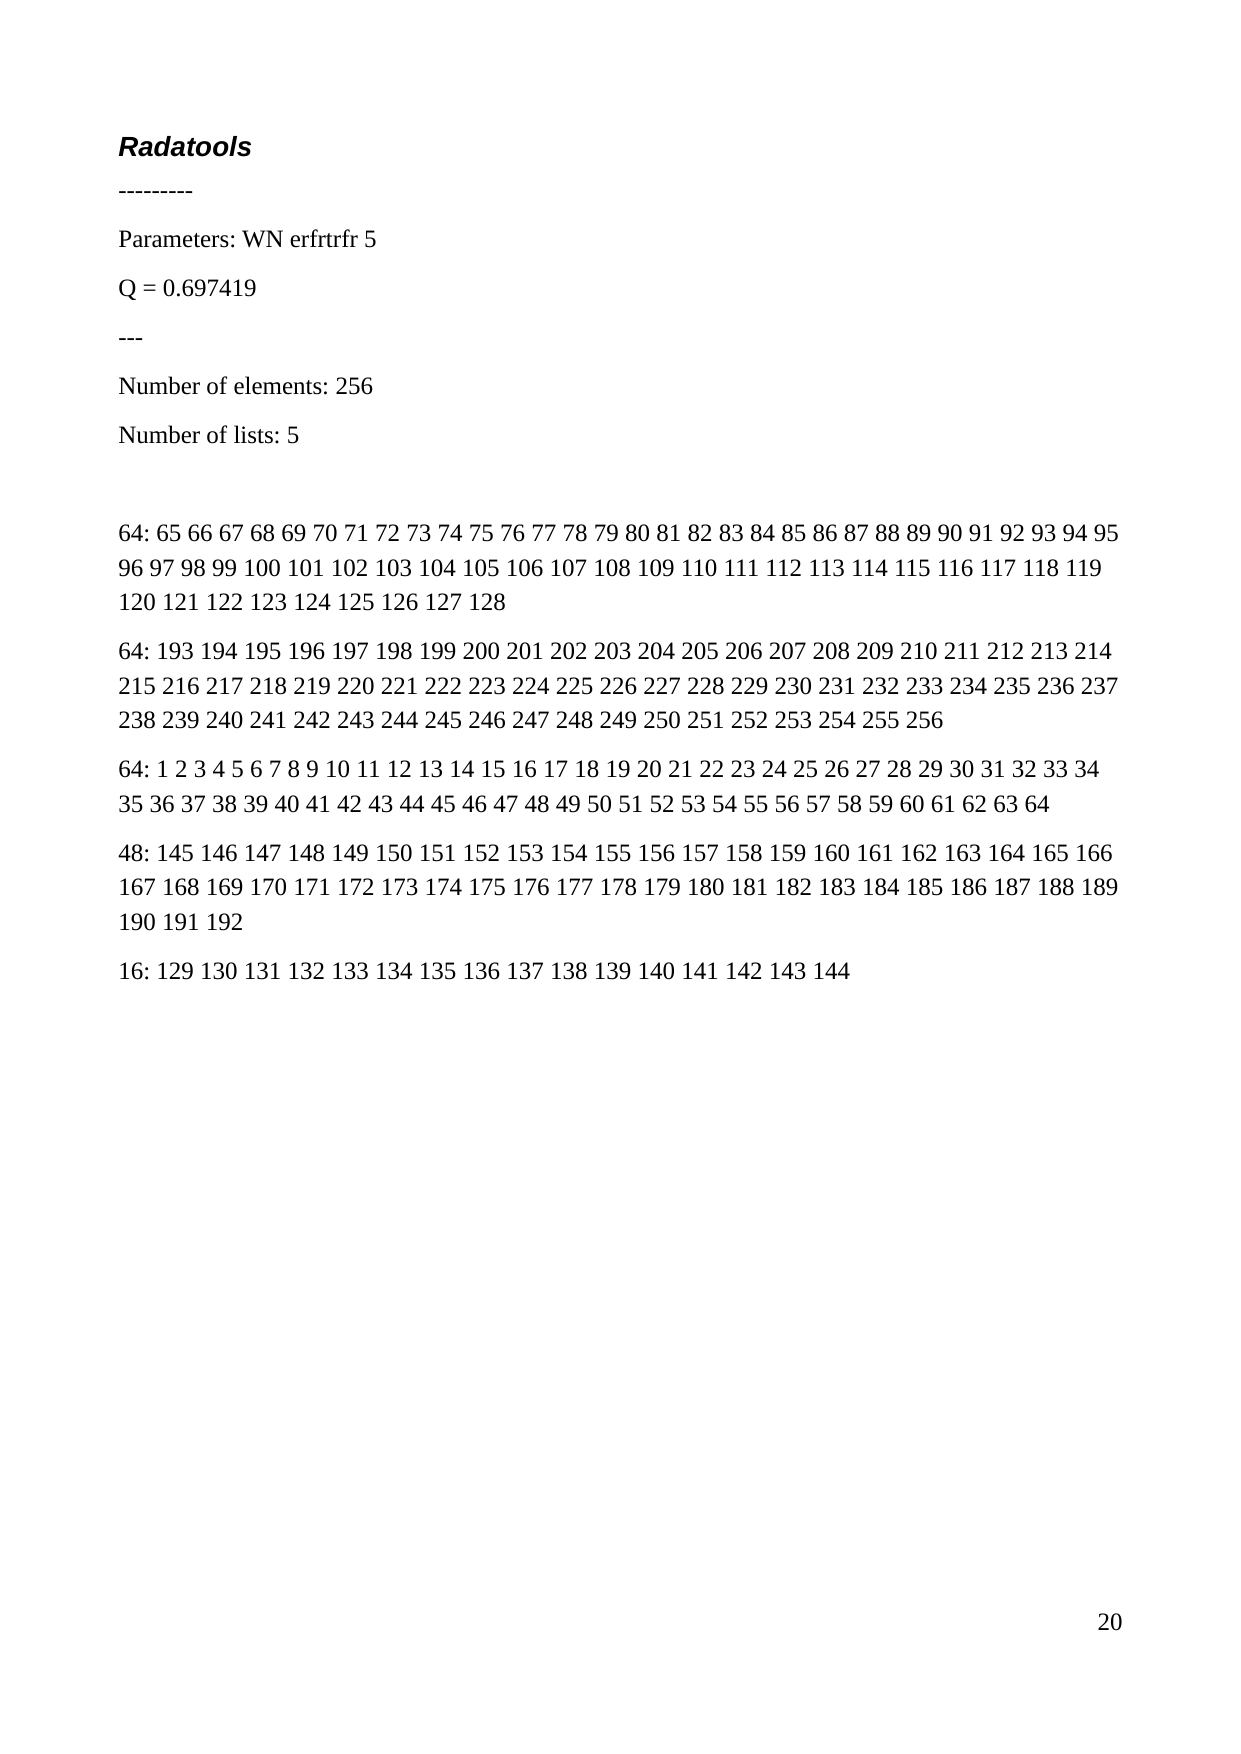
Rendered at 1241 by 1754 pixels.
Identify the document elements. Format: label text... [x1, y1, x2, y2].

text Number of elements: 256 [118, 371, 1122, 400]
subtitle Radatools [118, 131, 1122, 162]
text Number of lists: 5 [118, 420, 1122, 449]
text --- [118, 322, 1122, 351]
text 64: 193 194 195 196 197 198 199 200 201 202 203 204 205 206 207 208 209 210 211 212 213 214 215 216 217 218 219 220 221 222 223 224 225 226 227 228 229 230 231 232 233 234 235 236 237 238 239 240 241 242 243 244 245 246 247 248 249 250 251 252 253 254 255 256 [118, 636, 1122, 734]
text 48: 145 146 147 148 149 150 151 152 153 154 155 156 157 158 159 160 161 162 163 164 165 166 167 168 169 170 171 172 173 174 175 176 177 178 179 180 181 182 183 184 185 186 187 188 189 190 191 192 [118, 838, 1122, 936]
text Parameters: WN erfrtrfr 5 [118, 224, 1122, 253]
text 64: 65 66 67 68 69 70 71 72 73 74 75 76 77 78 79 80 81 82 83 84 85 86 87 88 89 90 91 92 93 94 95 96 97 98 99 100 101 102 103 104 105 106 107 108 109 110 111 112 113 114 115 116 117 118 119 120 121 122 123 124 125 126 127 128 [118, 518, 1122, 616]
text 16: 129 130 131 132 133 134 135 136 137 138 139 140 141 142 143 144 [118, 956, 1122, 985]
text --------- [118, 175, 1122, 204]
text Q = 0.697419 [118, 273, 1122, 302]
text 64: 1 2 3 4 5 6 7 8 9 10 11 12 13 14 15 16 17 18 19 20 21 22 23 24 25 26 27 28 29 30 31 32 33 34 35 36 37 38 39 40 41 42 43 44 45 46 47 48 49 50 51 52 53 54 55 56 57 58 59 60 61 62 63 64 [118, 754, 1122, 818]
